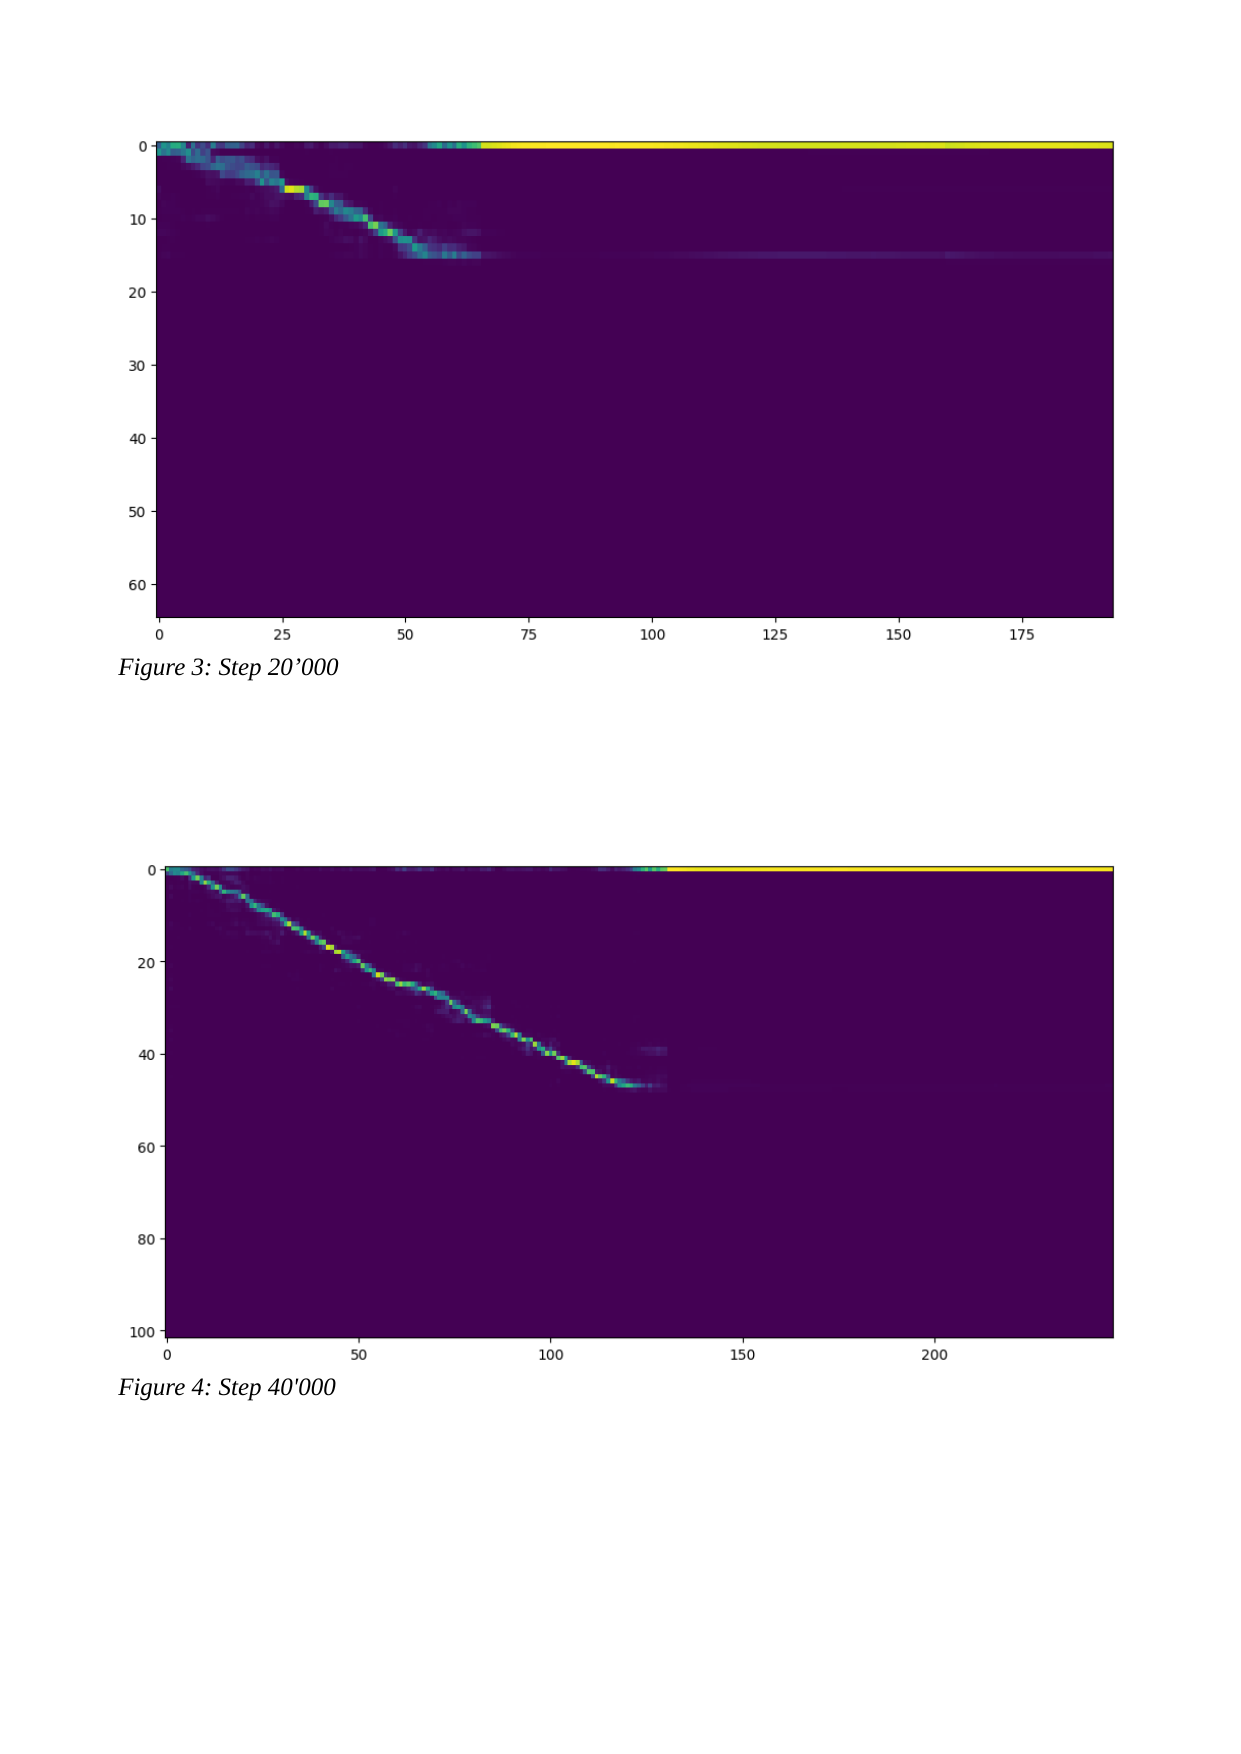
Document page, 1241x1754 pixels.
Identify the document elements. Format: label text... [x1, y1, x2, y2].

text Figure 3: Step 20’000 [118, 652, 1122, 680]
text Figure 4: Step 40'000 [118, 1372, 1122, 1400]
picture [118, 130, 1123, 652]
picture [118, 854, 1123, 1372]
